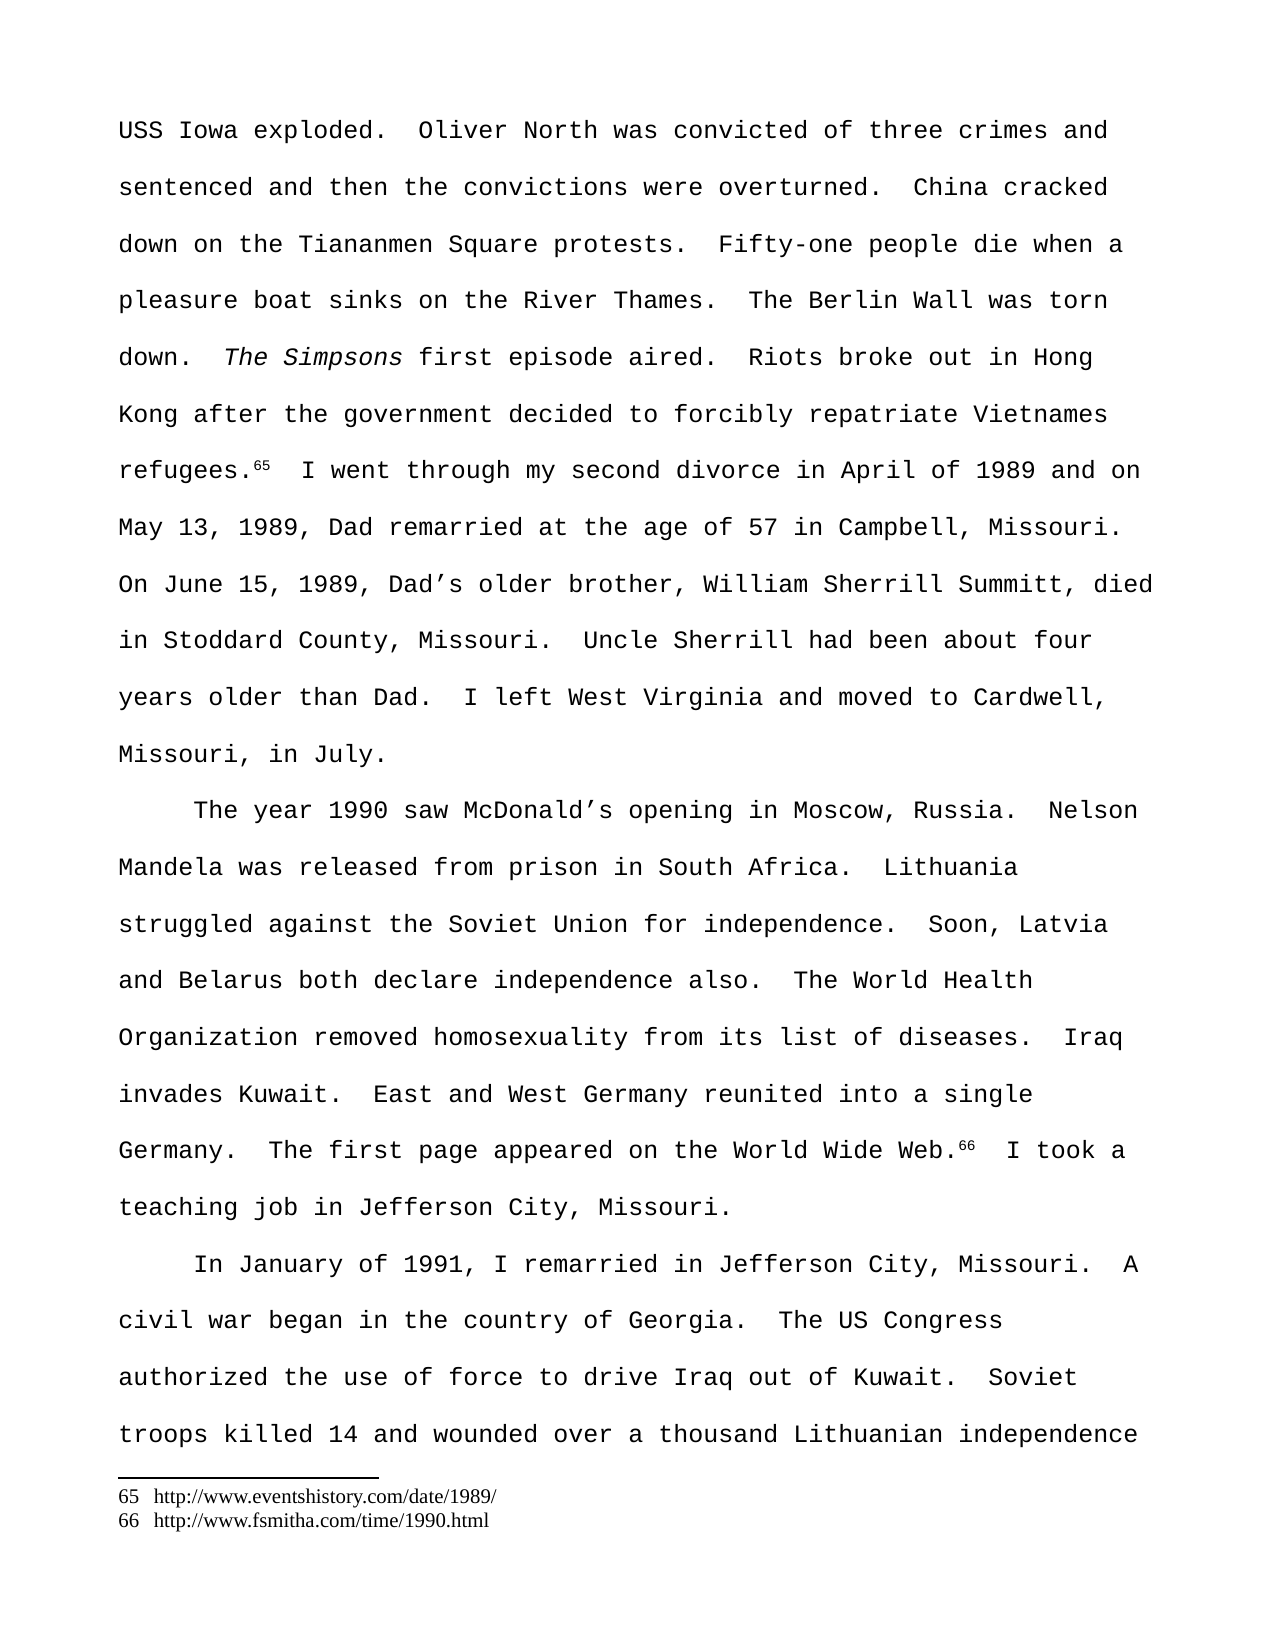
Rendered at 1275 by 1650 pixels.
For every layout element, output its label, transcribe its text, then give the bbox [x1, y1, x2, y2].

text The year 1990 saw McDonald’s opening in Moscow, Russia. Nelson Mandela was released from prison in South Africa. Lithuania struggled against the Soviet Union for independence. Soon, Latvia and Belarus both declare independence also. The World Health Organization removed homosexuality from its list of diseases. Iraq invades Kuwait. East and West Germany reunited into a single Germany. The first page appeared on the World Wide Web. I took a teaching job in Jefferson City, Missouri. [118, 798, 1157, 1223]
text http://www.fsmitha.com/time/1990.html [118, 1508, 1157, 1532]
text http://www.eventshistory.com/date/1989/ [118, 1484, 1157, 1508]
text In January of 1991, I remarried in Jefferson City, Missouri. A civil war began in the country of Georgia. The US Congress authorized the use of force to drive Iraq out of Kuwait. Soviet troops killed 14 and wounded over a thousand Lithuanian independence [118, 1251, 1157, 1450]
text USS Iowa exploded. Oliver North was convicted of three crimes and sentenced and then the convictions were overturned. China cracked down on the Tiananmen Square protests. Fifty-one people die when a pleasure boat sinks on the River Thames. The Berlin Wall was torn down. The Simpsons first episode aired. Riots broke out in Hong Kong after the government decided to forcibly repatriate Vietnames refugees. I went through my second divorce in April of 1989 and on May 13, 1989, Dad remarried at the age of 57 in Campbell, Missouri. On June 15, 1989, Dad’s older brother, William Sherrill Summitt, died in Stoddard County, Missouri. Uncle Sherrill had been about four years older than Dad. I left West Virginia and moved to Cardwell, Missouri, in July. [118, 118, 1157, 770]
